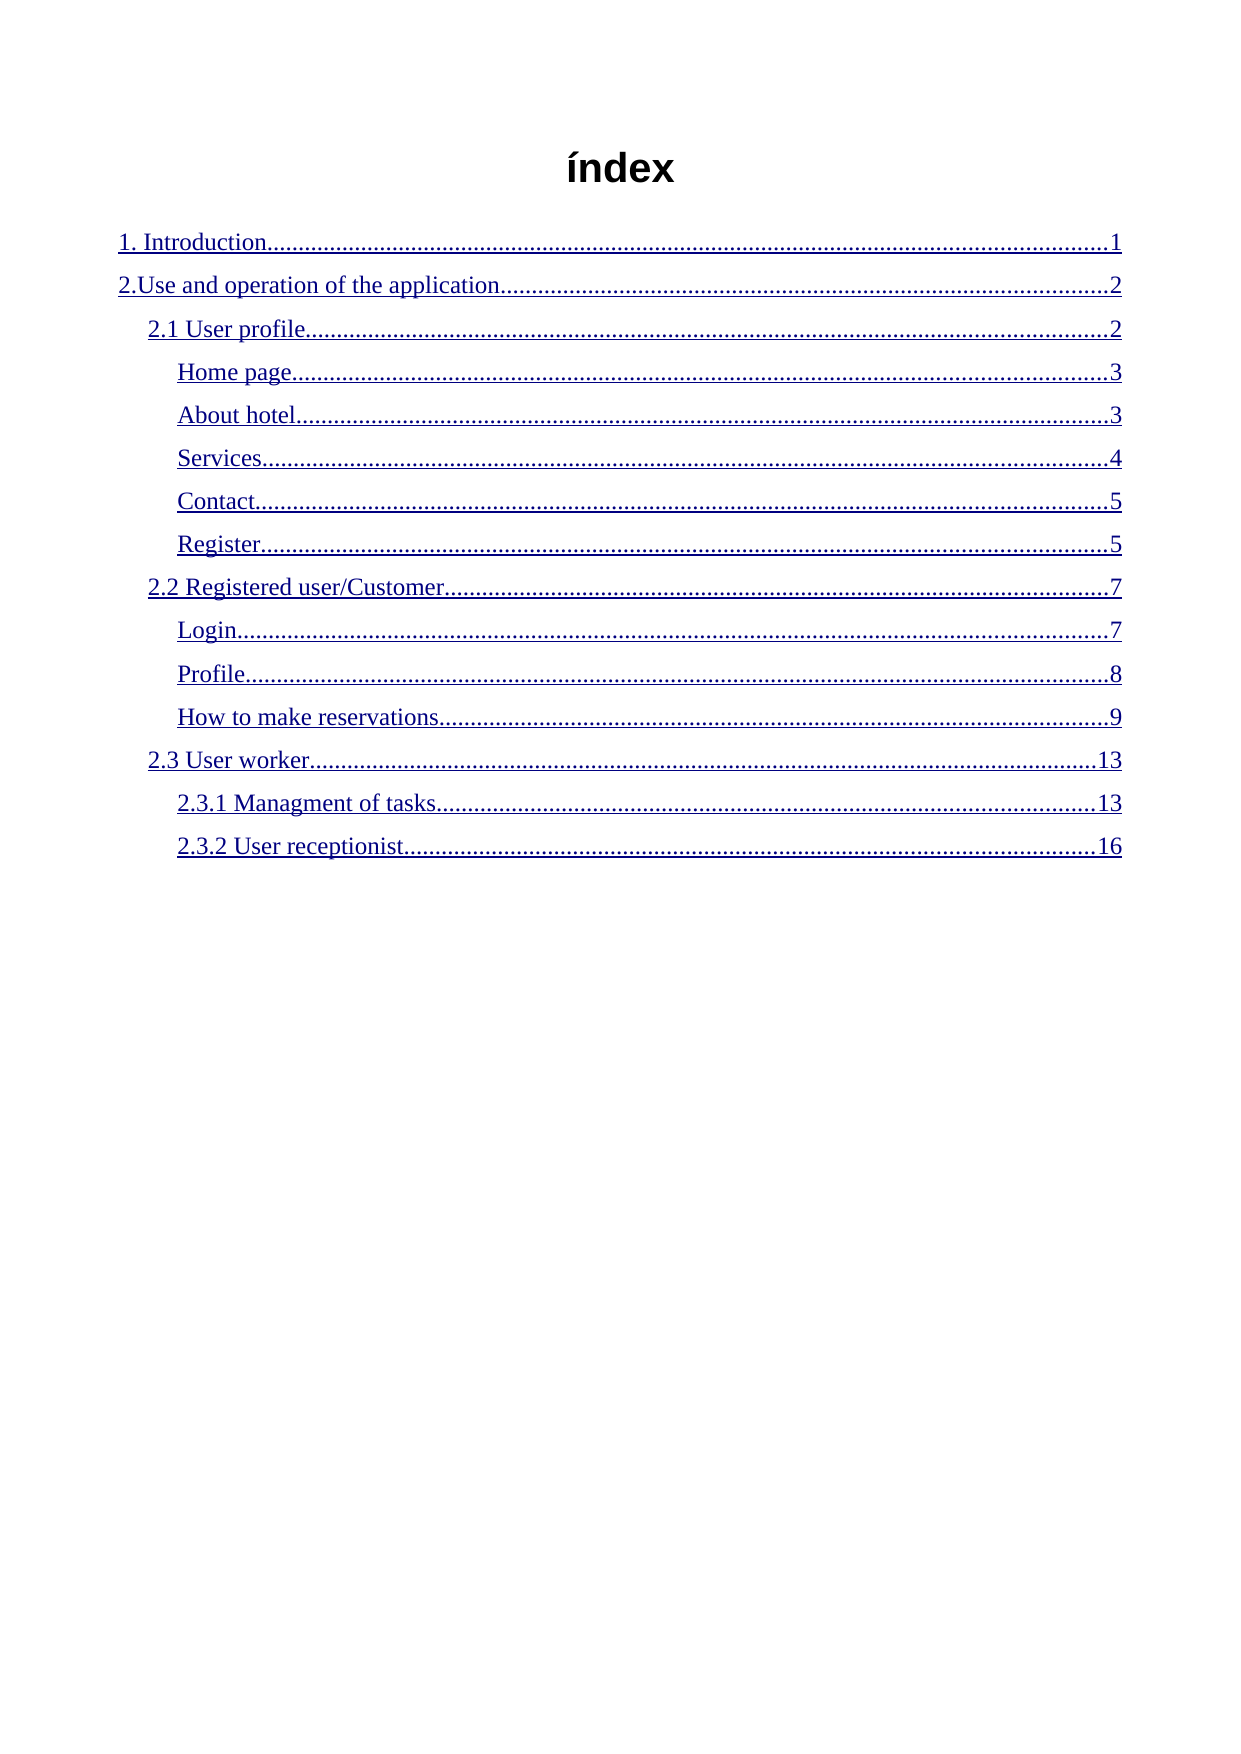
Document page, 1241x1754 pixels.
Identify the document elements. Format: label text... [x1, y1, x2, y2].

subtitle índex [118, 143, 1122, 191]
text Login 7 [177, 616, 1122, 641]
text Contact 5 [177, 486, 1122, 511]
text 2.Use and operation of the application 2 [118, 271, 1122, 296]
text Profile 8 [177, 659, 1122, 684]
text 2.3 User worker 13 [148, 745, 1122, 770]
text Home page 3 [177, 357, 1122, 382]
text 2.3.2 User receptionist 16 [177, 831, 1122, 856]
text 2.2 Registered user/Customer 7 [148, 572, 1122, 597]
text How to make reservations 9 [177, 702, 1122, 727]
text 1. Introduction 1 [118, 227, 1122, 252]
text 2.3.1 Managment of tasks 13 [177, 788, 1122, 813]
text 2.1 User profile 2 [148, 314, 1122, 339]
text Register 5 [177, 529, 1122, 554]
text Services 4 [177, 443, 1122, 468]
text About hotel 3 [177, 400, 1122, 425]
